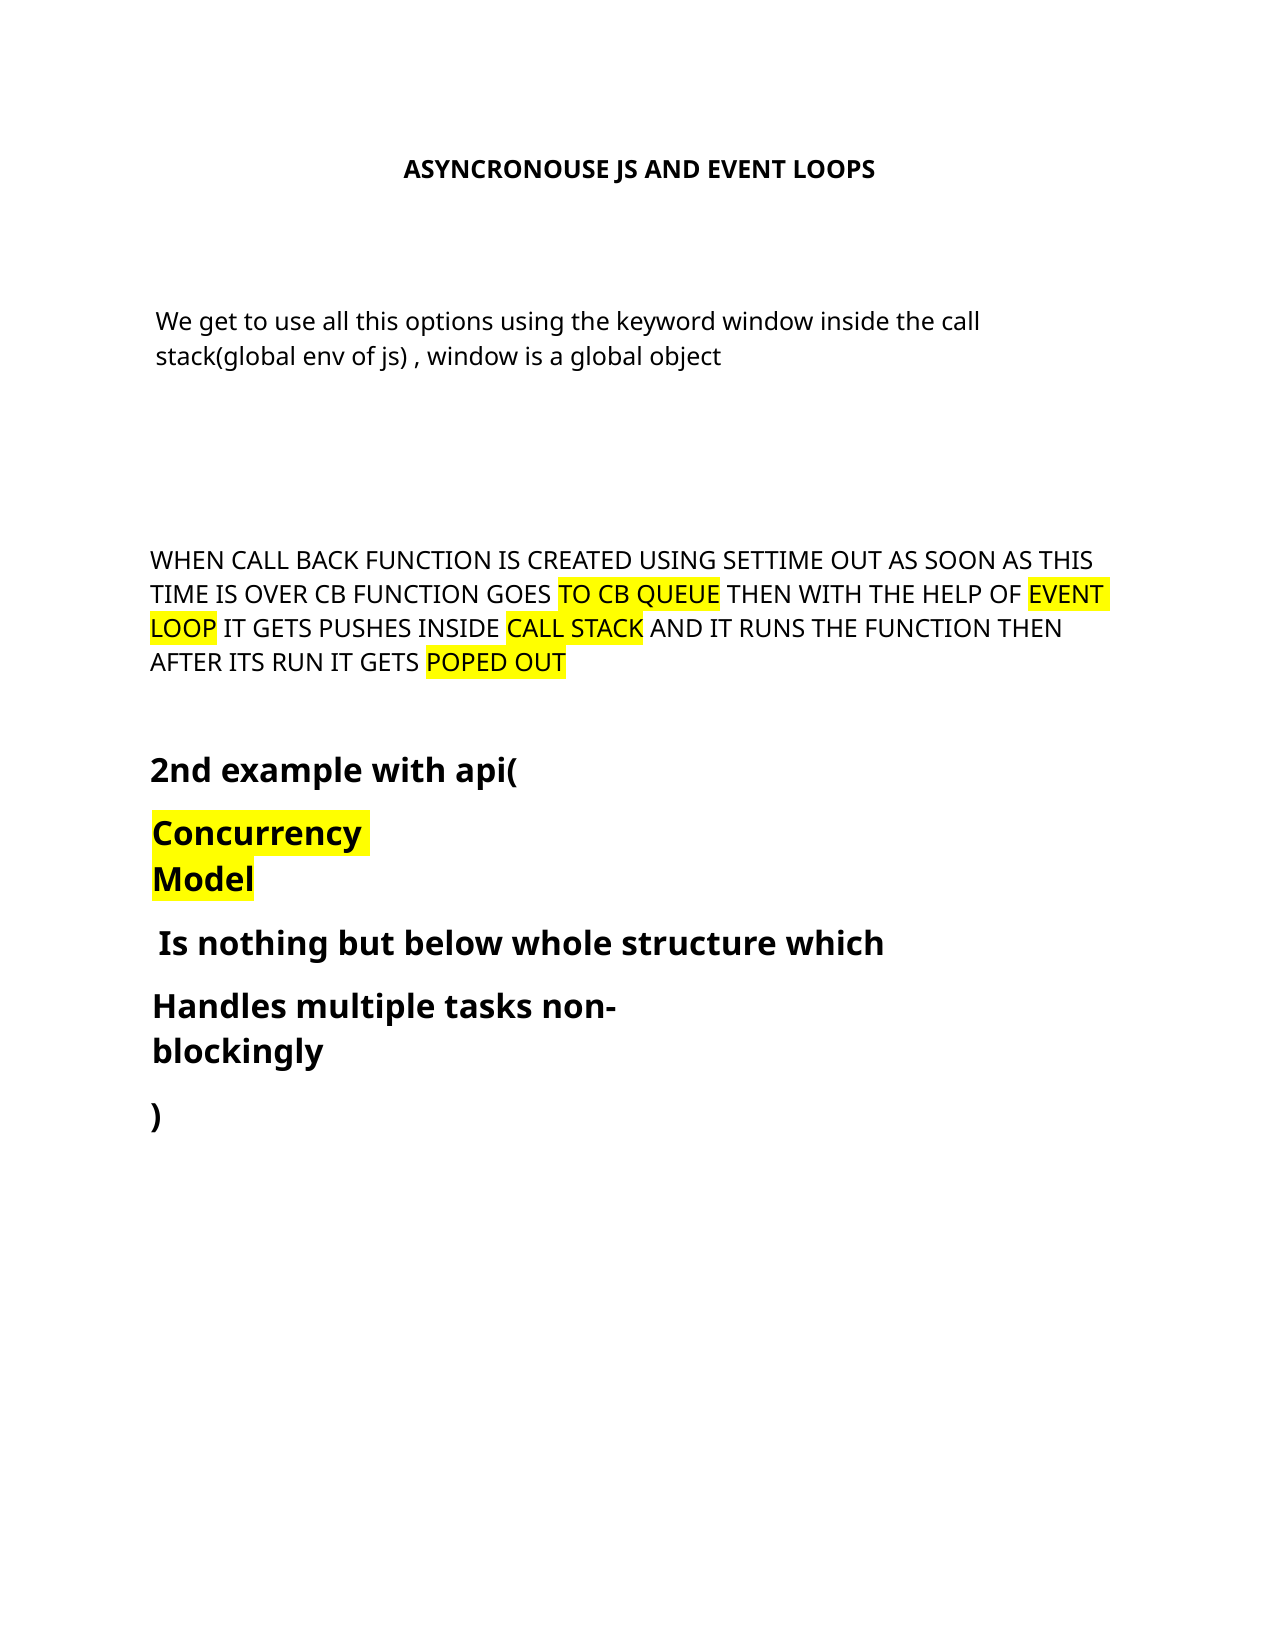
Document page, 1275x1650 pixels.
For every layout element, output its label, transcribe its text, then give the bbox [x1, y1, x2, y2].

text ) [150, 1092, 1125, 1137]
text Is nothing but below whole structure which [150, 919, 1125, 965]
text 2nd example with api( [150, 747, 1125, 792]
table_header Concurrency Model [150, 809, 457, 919]
table_header [150, 150, 154, 302]
table_cell [154, 489, 1125, 543]
table_header ASYNCRONOUSE JS AND EVENT LOOPS [154, 150, 1125, 302]
table_cell [150, 489, 154, 543]
table_cell We get to use all this options using the keyword window inside the call stack(global env of js) , window is a global object [154, 303, 1125, 489]
table_cell [150, 303, 154, 489]
table_header Handles multiple tasks non-blockingly [150, 981, 742, 1092]
text WHEN CALL BACK FUNCTION IS CREATED USING SETTIME OUT AS SOON AS THIS TIME IS OVER CB FUNCTION GOES TO CB QUEUE THEN WITH THE HELP OF EVENT LOOP IT GETS PUSHES INSIDE CALL STACK AND IT RUNS THE FUNCTION THEN AFTER ITS RUN IT GETS POPED OUT [150, 543, 1125, 679]
